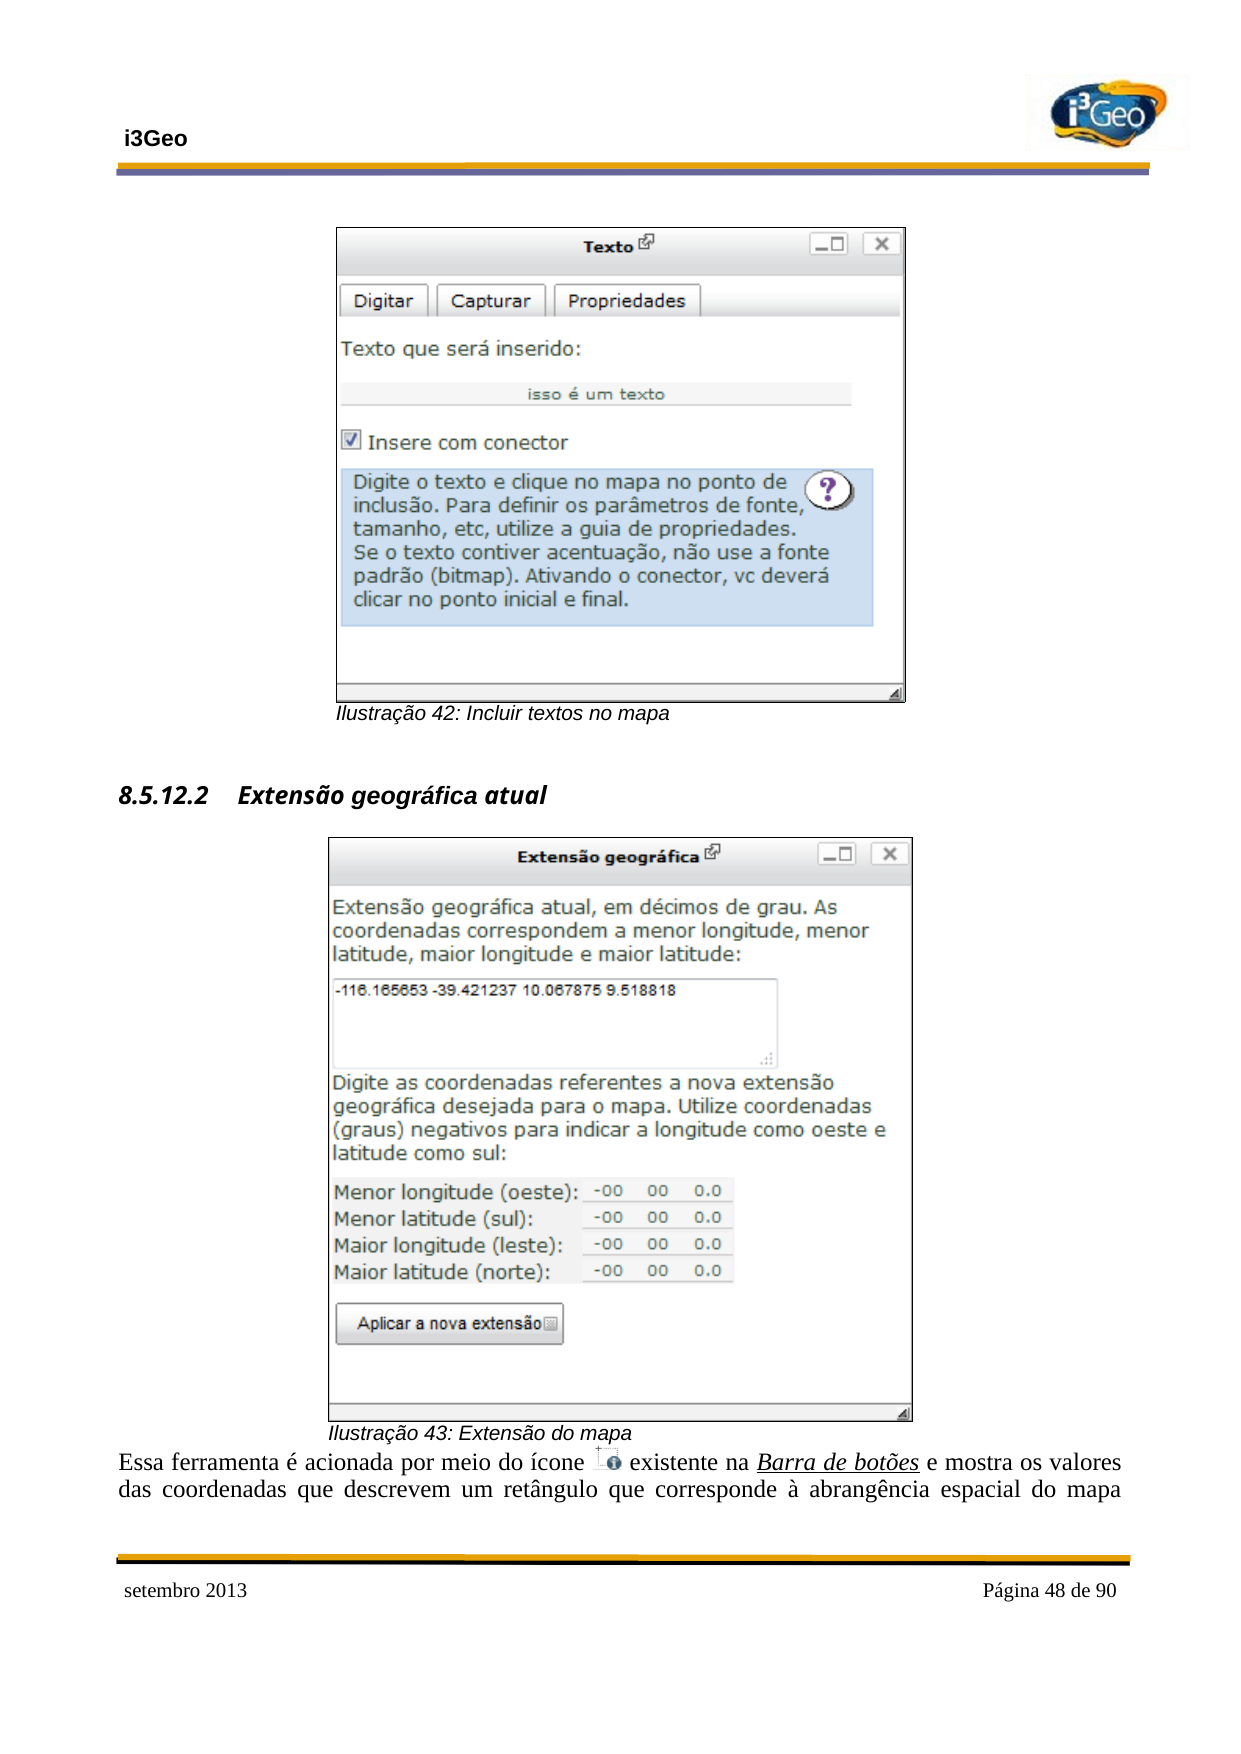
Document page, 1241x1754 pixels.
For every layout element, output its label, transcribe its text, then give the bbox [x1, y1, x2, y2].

subtitle Extensão geográfica atual [118, 778, 1122, 812]
picture [337, 228, 905, 702]
picture [1025, 74, 1191, 151]
text Ilustração 43: Extensão do mapa [328, 1422, 912, 1444]
text Ilustração 42: Incluir textos no mapa [336, 703, 904, 725]
picture [592, 1444, 623, 1470]
text Essa ferramenta é acionada por meio do ícone existente na Barra de botões e mostra os valores das coordenadas que descrevem um retângulo que corresponde à abrangência espacial do mapa [118, 824, 1122, 1503]
picture [329, 838, 912, 1421]
